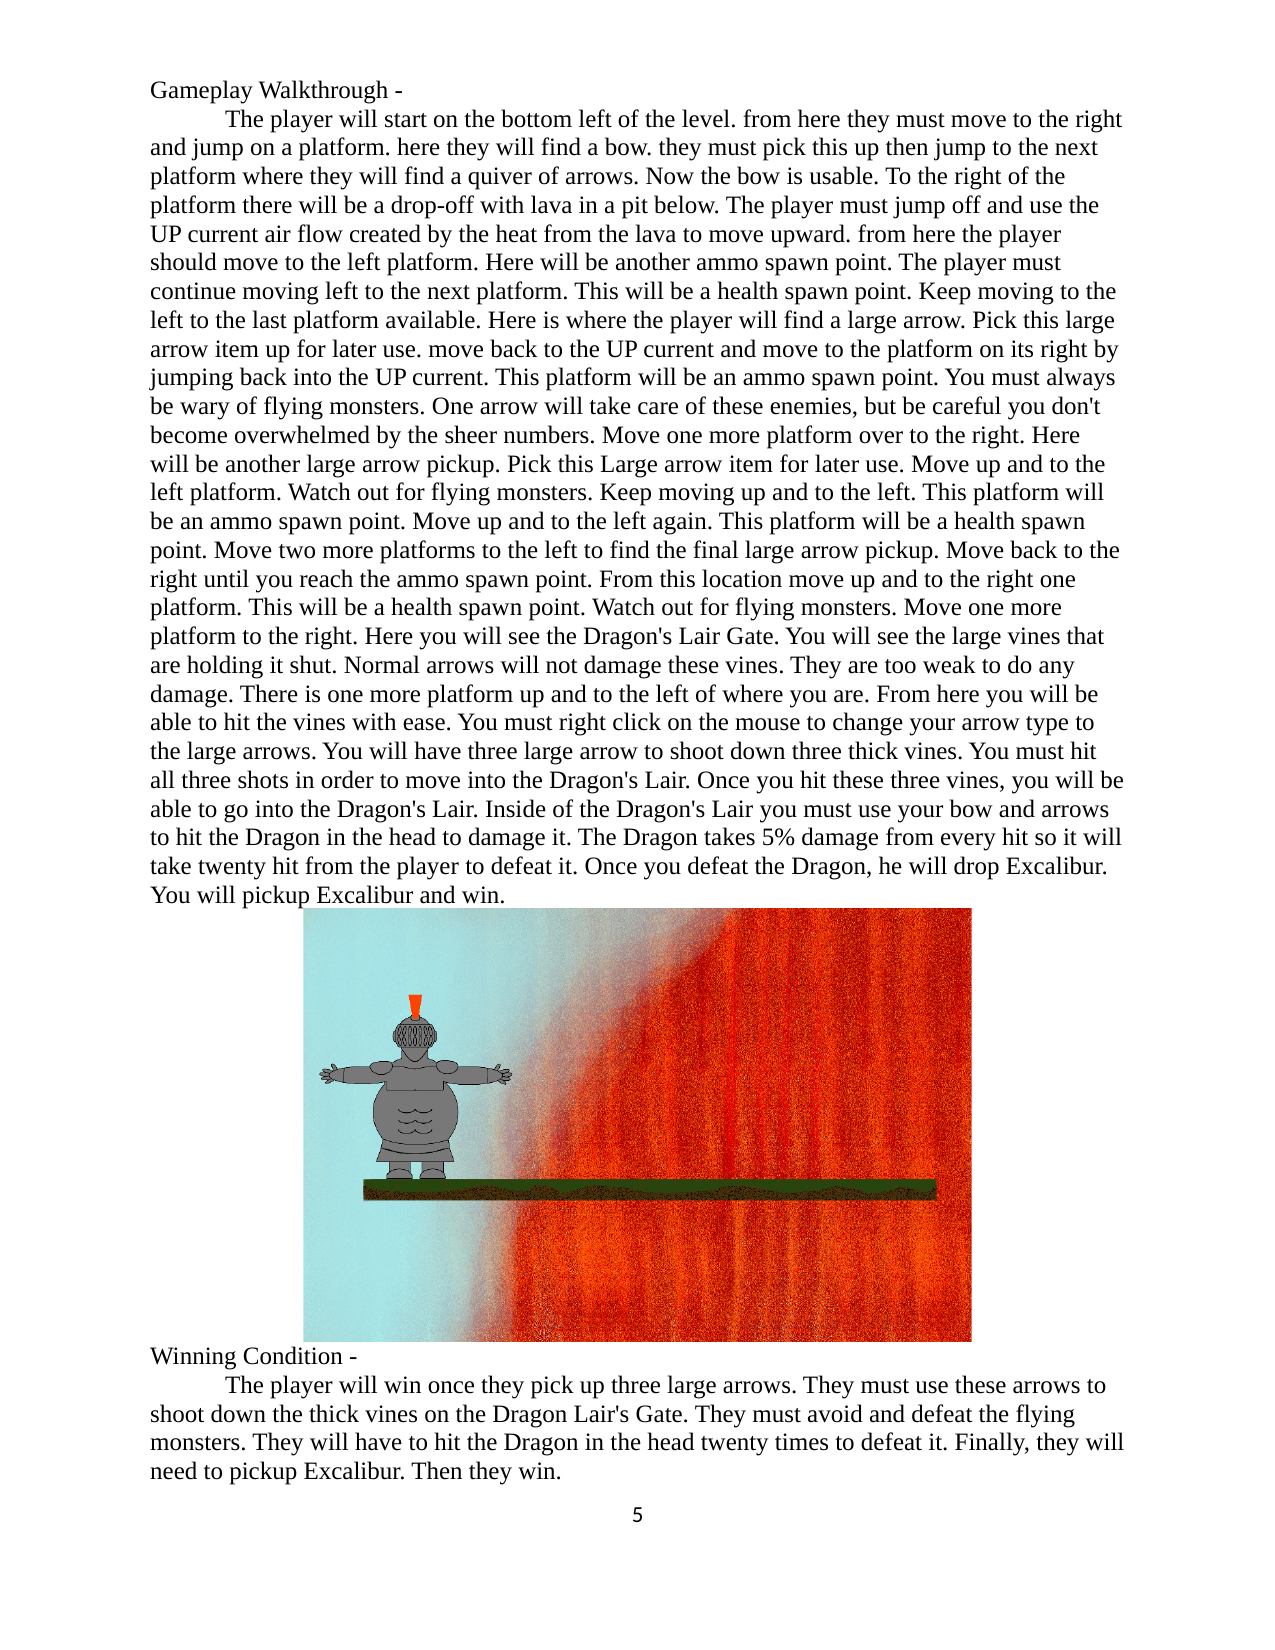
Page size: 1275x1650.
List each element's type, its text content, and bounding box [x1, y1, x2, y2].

text Winning Condition - [150, 1341, 1125, 1370]
text Gameplay Walkthrough - [150, 75, 1125, 104]
text The player will start on the bottom left of the level. from here they must move to the right and jump on a platform. here they will find a bow. they must pick this up then jump to the next platform where they will find a quiver of arrows. Now the bow is usable. To the right of the platform there will be a drop-off with lava in a pit below. The player must jump off and use the UP current air flow created by the heat from the lava to move upward. from here the player should move to the left platform. Here will be another ammo spawn point. The player must continue moving left to the next platform. This will be a health spawn point. Keep moving to the left to the last platform available. Here is where the player will find a large arrow. Pick this large arrow item up for later use. move back to the UP current and move to the platform on its right by jumping back into the UP current. This platform will be an ammo spawn point. You must always be wary of flying monsters. One arrow will take care of these enemies, but be careful you don't become overwhelmed by the sheer numbers. Move one more platform over to the right. Here will be another large arrow pickup. Pick this Large arrow item for later use. Move up and to the left platform. Watch out for flying monsters. Keep moving up and to the left. This platform will be an ammo spawn point. Move up and to the left again. This platform will be a health spawn point. Move two more platforms to the left to find the final large arrow pickup. Move back to the right until you reach the ammo spawn point. From this location move up and to the right one platform. This will be a health spawn point. Watch out for flying monsters. Move one more platform to the right. Here you will see the Dragon's Lair Gate. You will see the large vines that are holding it shut. Normal arrows will not damage these vines. They are too weak to do any damage. There is one more platform up and to the left of where you are. From here you will be able to hit the vines with ease. You must right click on the mouse to change your arrow type to the large arrows. You will have three large arrow to shoot down three thick vines. You must hit all three shots in order to move into the Dragon's Lair. Once you hit these three vines, you will be able to go into the Dragon's Lair. Inside of the Dragon's Lair you must use your bow and arrows to hit the Dragon in the head to damage it. The Dragon takes 5% damage from every hit so it will take twenty hit from the player to defeat it. Once you defeat the Dragon, he will drop Excalibur. You will pickup Excalibur and win. [150, 104, 1125, 909]
text The player will win once they pick up three large arrows. They must use these arrows to shoot down the thick vines on the Dragon Lair's Gate. They must avoid and defeat the flying monsters. They will have to hit the Dragon in the head twenty times to defeat it. Finally, they will need to pickup Excalibur. Then they win. [150, 1370, 1125, 1485]
